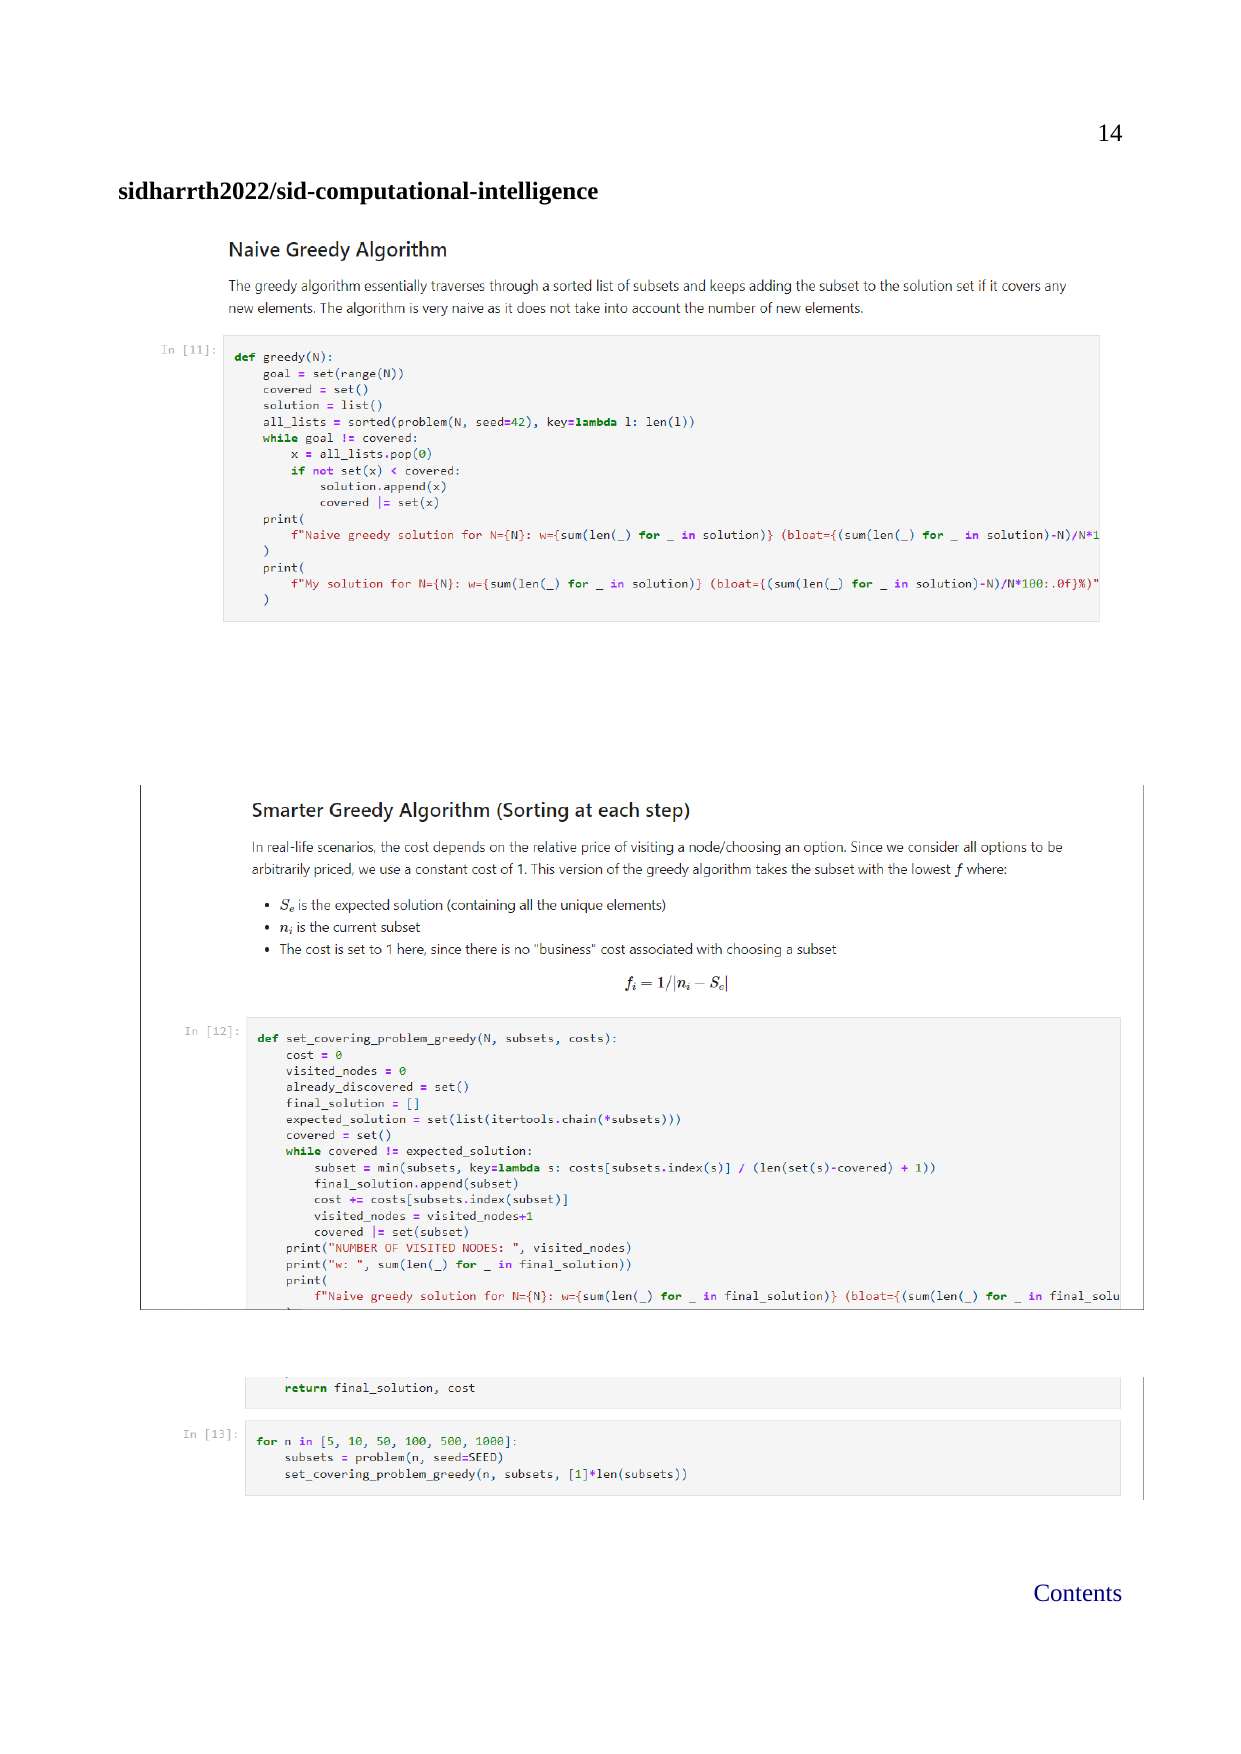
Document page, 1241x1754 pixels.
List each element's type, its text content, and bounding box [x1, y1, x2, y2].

picture [118, 233, 1123, 626]
picture [140, 1377, 1144, 1500]
picture [140, 785, 1144, 1310]
text sidharrth2022/sid-computational-intelligence [118, 176, 1122, 205]
